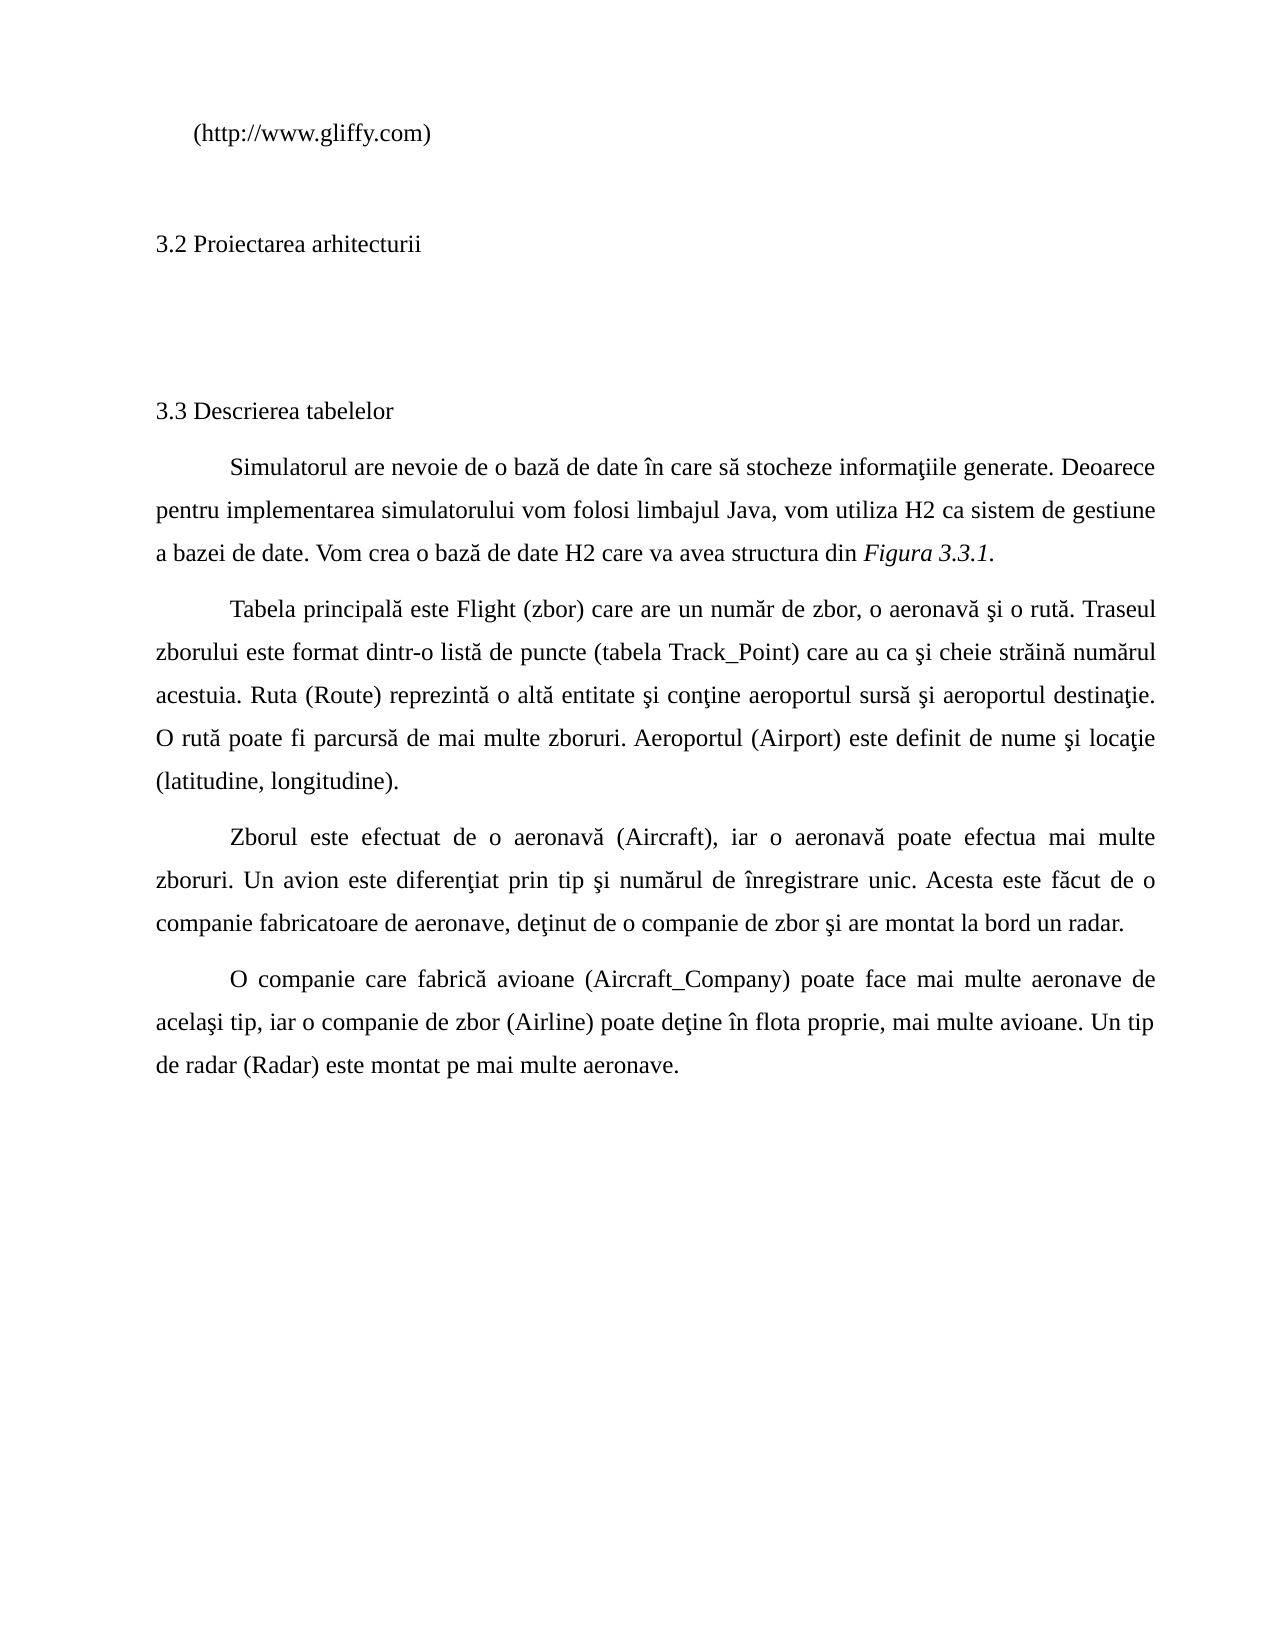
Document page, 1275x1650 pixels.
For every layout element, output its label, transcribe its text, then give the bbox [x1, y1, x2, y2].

text 3.3 Descrierea tabelelor [156, 396, 1157, 425]
text Tabela principală este Flight (zbor) care are un număr de zbor, o aeronavă şi o rută. Traseul zborului este format dintr-o listă de puncte (tabela Track_Point) care au ca şi cheie străină numărul acestuia. Ruta (Route) reprezintă o altă entitate şi conţine aeroportul sursă şi aeroportul destinaţie. O rută poate fi parcursă de mai multe zboruri. Aeroportul (Airport) este definit de nume şi locaţie (latitudine, longitudine). [156, 594, 1157, 795]
text (http://www.gliffy.com) [193, 118, 1157, 147]
text O companie care fabrică avioane (Aircraft_Company) poate face mai multe aeronave de acelaşi tip, iar o companie de zbor (Airline) poate deţine în flota proprie, mai multe avioane. Un tip de radar (Radar) este montat pe mai multe aeronave. [156, 964, 1157, 1079]
text Simulatorul are nevoie de o bază de date în care să stocheze informaţiile generate. Deoarece pentru implementarea simulatorului vom folosi limbajul Java, vom utiliza H2 ca sistem de gestiune a bazei de date. Vom crea o bază de date H2 care va avea structura din Figura 3.3.1. [156, 452, 1157, 567]
text Zborul este efectuat de o aeronavă (Aircraft), iar o aeronavă poate efectua mai multe zboruri. Un avion este diferenţiat prin tip şi numărul de înregistrare unic. Acesta este făcut de o companie fabricatoare de aeronave, deţinut de o companie de zbor şi are montat la bord un radar. [156, 822, 1157, 937]
text 3.2 Proiectarea arhitecturii [156, 229, 1157, 258]
